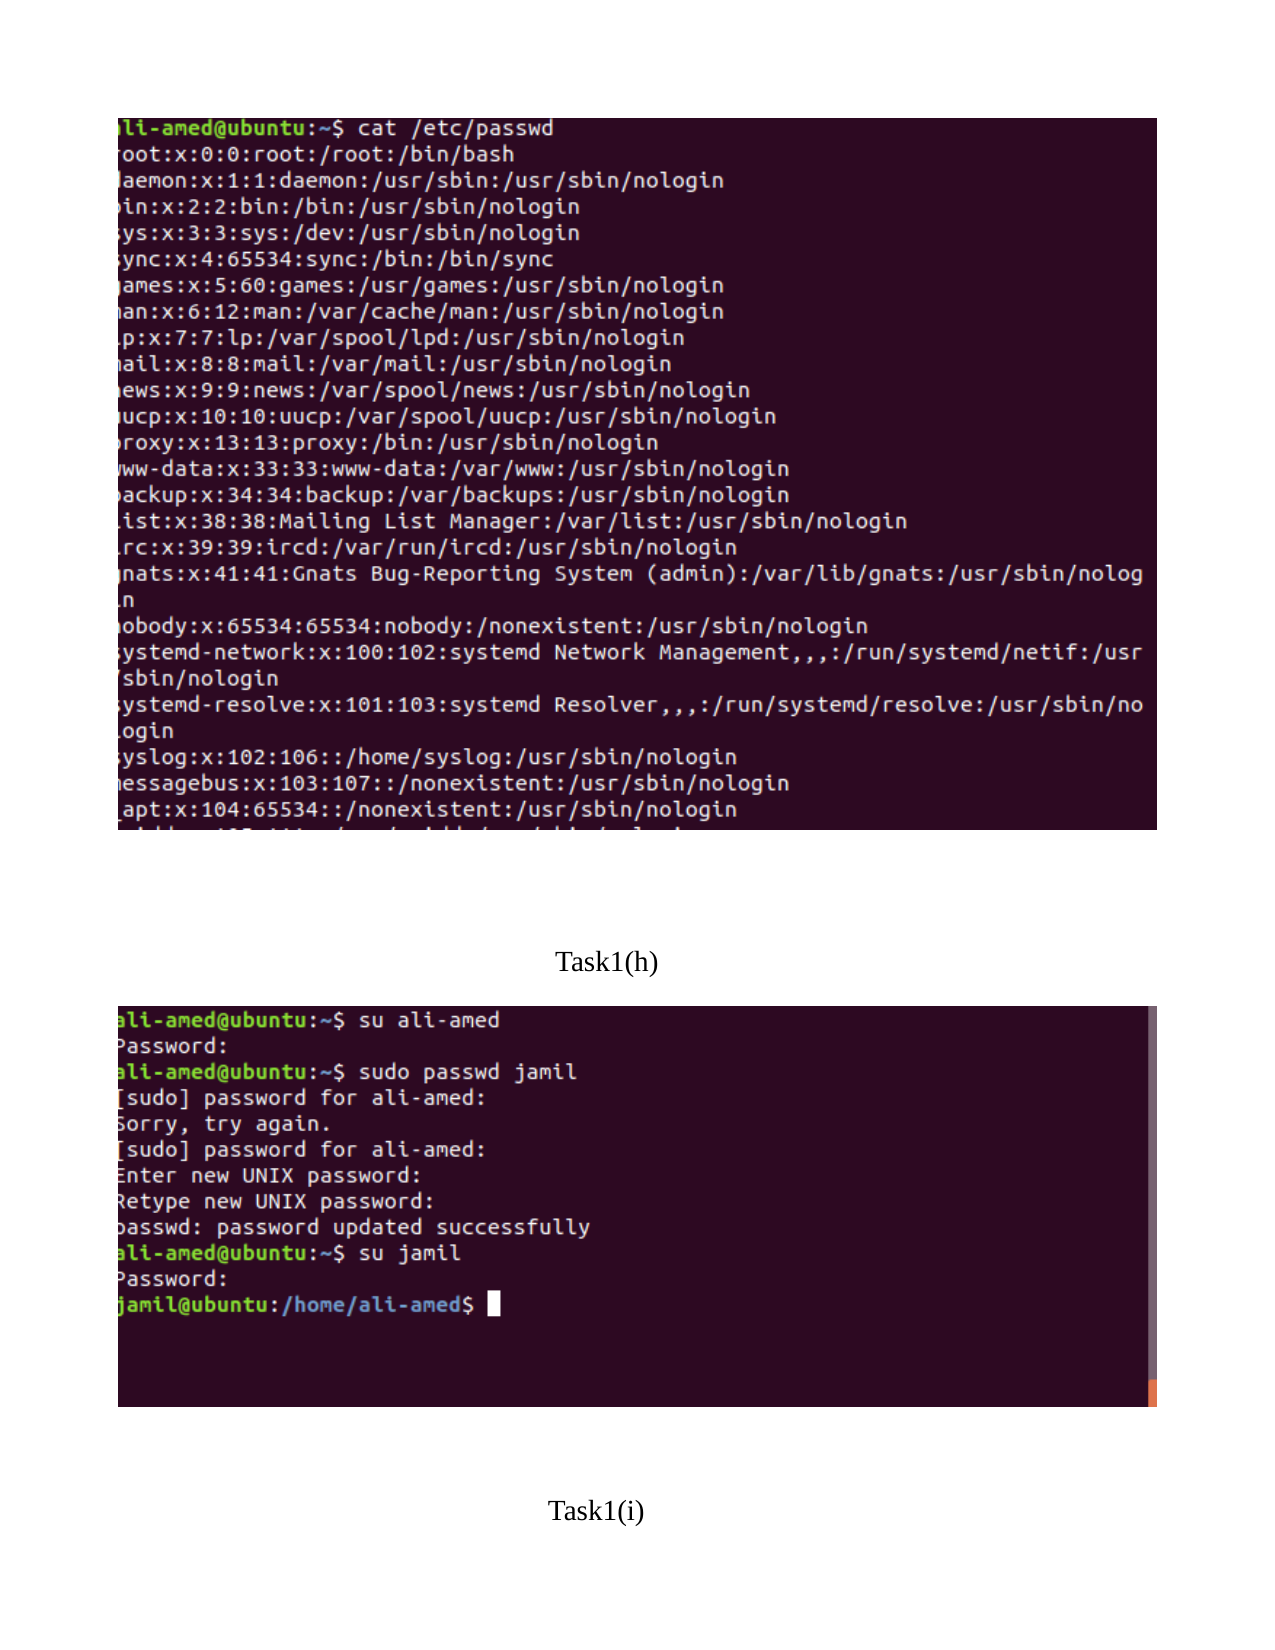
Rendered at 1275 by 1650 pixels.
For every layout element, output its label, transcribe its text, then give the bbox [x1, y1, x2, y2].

text Task1(h) [118, 944, 1157, 978]
picture [118, 1006, 1157, 1407]
picture [118, 118, 1157, 830]
text Task1(i) [118, 1493, 1157, 1526]
